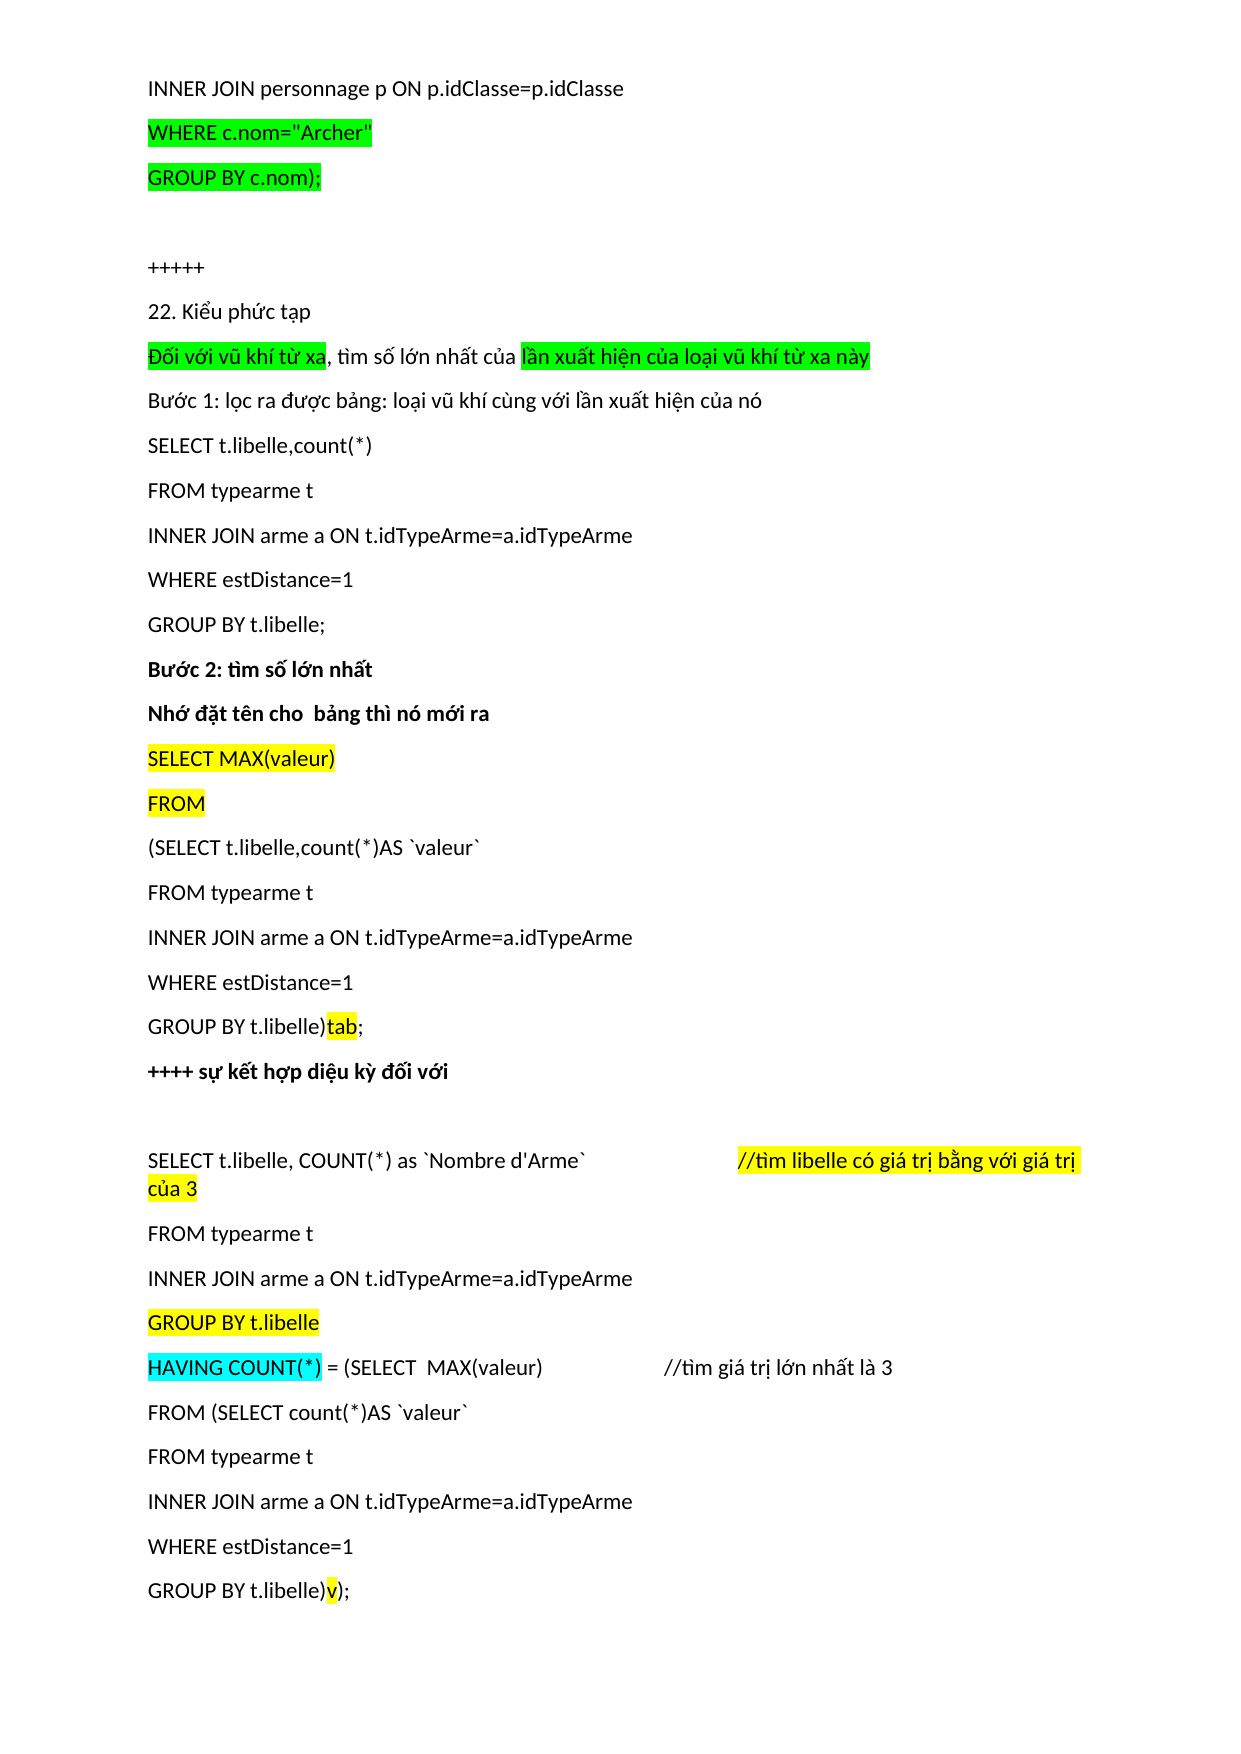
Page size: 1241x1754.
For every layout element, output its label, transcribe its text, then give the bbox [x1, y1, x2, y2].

text Đối với vũ khí từ xa, tìm số lớn nhất của lần xuất hiện của loại vũ khí từ xa này [148, 342, 1093, 370]
text FROM typearme t [148, 878, 1093, 906]
text SELECT t.libelle, COUNT(*) as `Nombre d'Arme` //tìm libelle có giá trị bằng với giá trị của 3 [148, 1146, 1093, 1202]
text INNER JOIN personnage p ON p.idClasse=p.idClasse [148, 74, 1093, 102]
text INNER JOIN arme a ON t.idTypeArme=a.idTypeArme [148, 923, 1093, 951]
text INNER JOIN arme a ON t.idTypeArme=a.idTypeArme [148, 521, 1093, 549]
text WHERE estDistance=1 [148, 1532, 1093, 1560]
text FROM typearme t [148, 1219, 1093, 1247]
text FROM typearme t [148, 476, 1093, 504]
text Bước 1: lọc ra được bảng: loại vũ khí cùng với lần xuất hiện của nó [148, 387, 1093, 415]
text GROUP BY t.libelle [148, 1308, 1093, 1336]
text +++++ [148, 253, 1093, 281]
text GROUP BY t.libelle)v); [148, 1577, 1093, 1604]
text INNER JOIN arme a ON t.idTypeArme=a.idTypeArme [148, 1264, 1093, 1292]
text WHERE estDistance=1 [148, 968, 1093, 996]
text WHERE c.nom="Archer" [148, 118, 1093, 147]
text GROUP BY t.libelle)tab; [148, 1012, 1093, 1040]
text FROM [148, 789, 1093, 817]
text 22. Kiểu phức tạp [148, 297, 1093, 325]
text Bước 2: tìm số lớn nhất [148, 655, 1093, 683]
text FROM (SELECT count(*)AS `valeur` [148, 1398, 1093, 1426]
text HAVING COUNT(*) = (SELECT MAX(valeur) //tìm giá trị lớn nhất là 3 [148, 1353, 1093, 1381]
text Nhớ đặt tên cho bảng thì nó mới ra [148, 699, 1093, 727]
text WHERE estDistance=1 [148, 565, 1093, 593]
text (SELECT t.libelle,count(*)AS `valeur` [148, 833, 1093, 862]
text FROM typearme t [148, 1442, 1093, 1471]
text ++++ sự kết hợp diệu kỳ đối với [148, 1057, 1093, 1085]
text SELECT t.libelle,count(*) [148, 431, 1093, 459]
text GROUP BY c.nom); [148, 163, 1093, 191]
text GROUP BY t.libelle; [148, 610, 1093, 638]
text INNER JOIN arme a ON t.idTypeArme=a.idTypeArme [148, 1487, 1093, 1515]
text SELECT MAX(valeur) [148, 744, 1093, 772]
